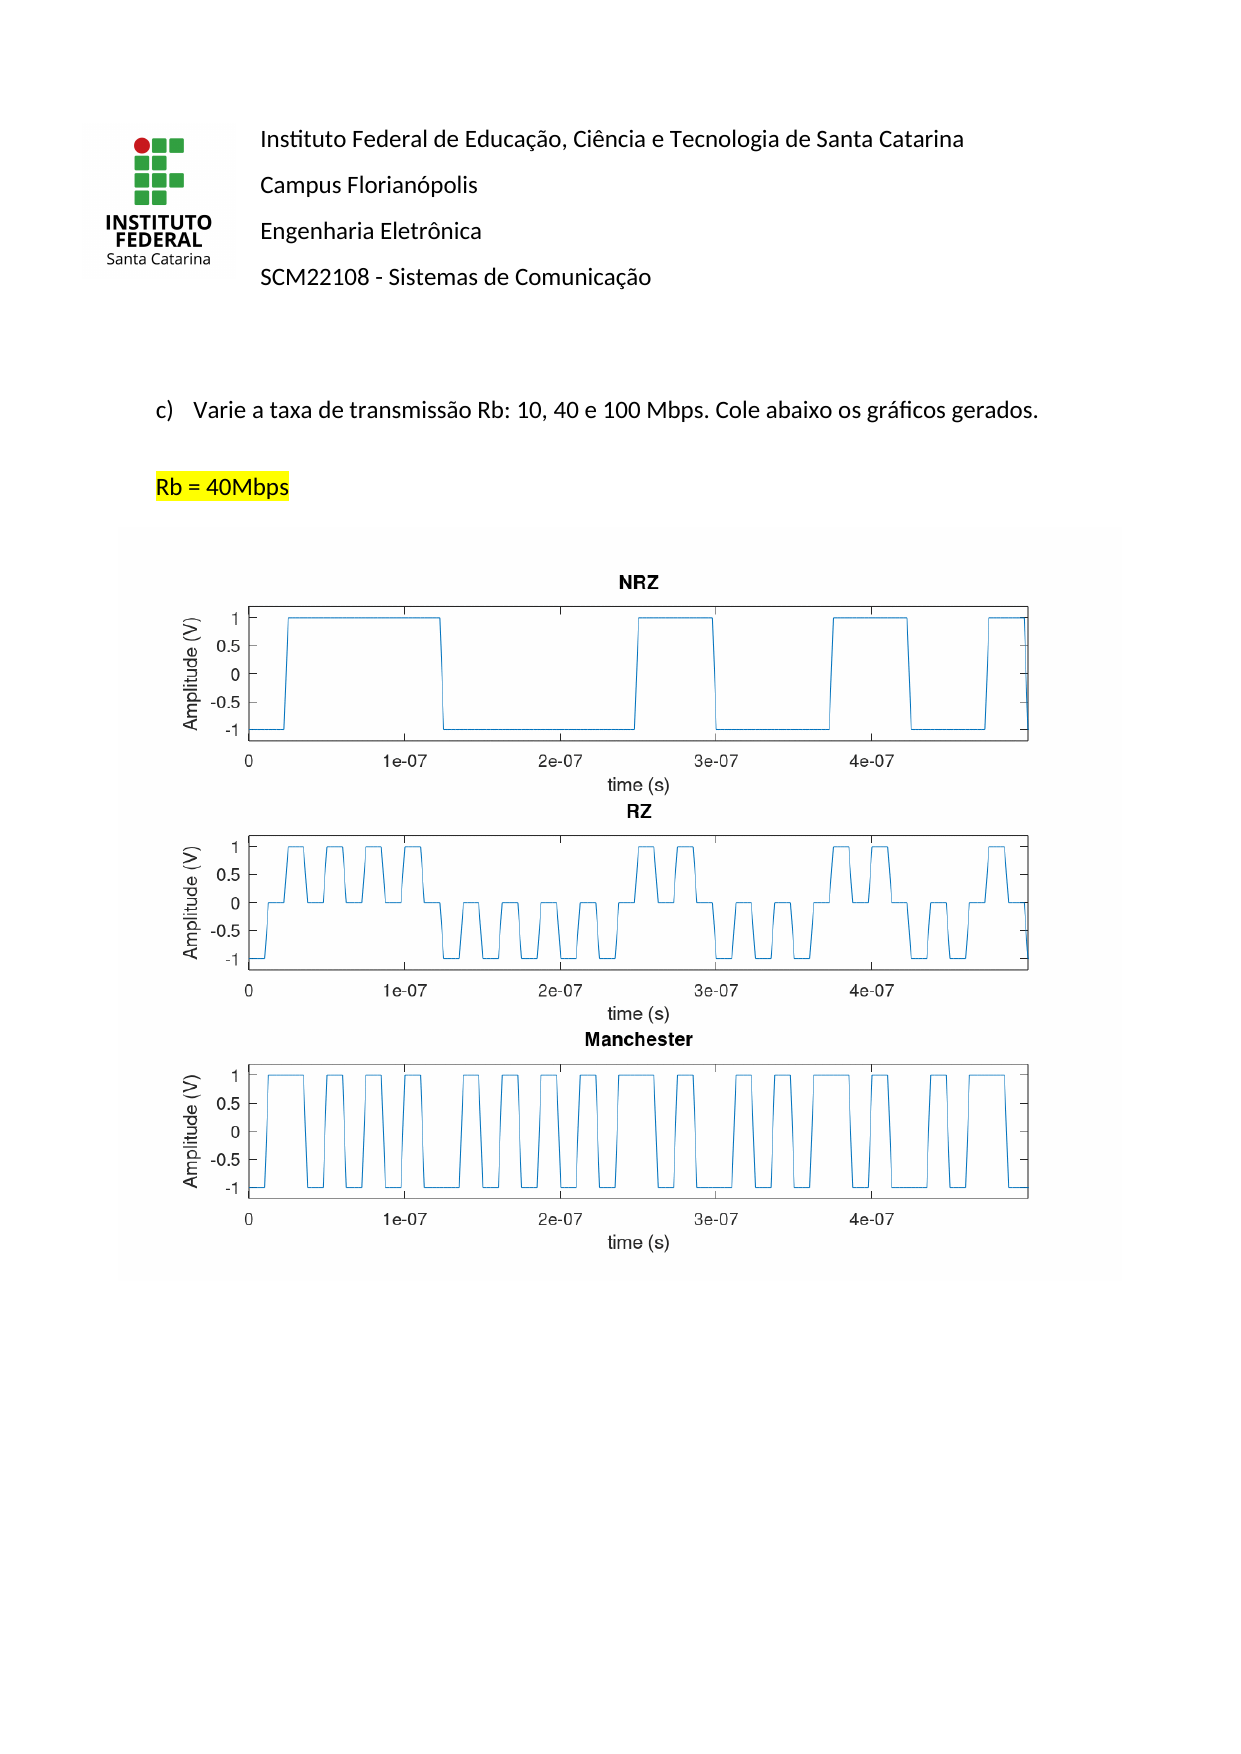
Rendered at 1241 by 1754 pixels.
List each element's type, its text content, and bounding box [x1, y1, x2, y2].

text Rb = 40Mbps [156, 471, 1122, 501]
picture [81, 123, 237, 279]
list Varie a taxa de transmissão Rb: 10, 40 e 100 Mbps. Cole abaixo os gráficos gerados. [156, 394, 1122, 425]
picture [118, 527, 1123, 1281]
